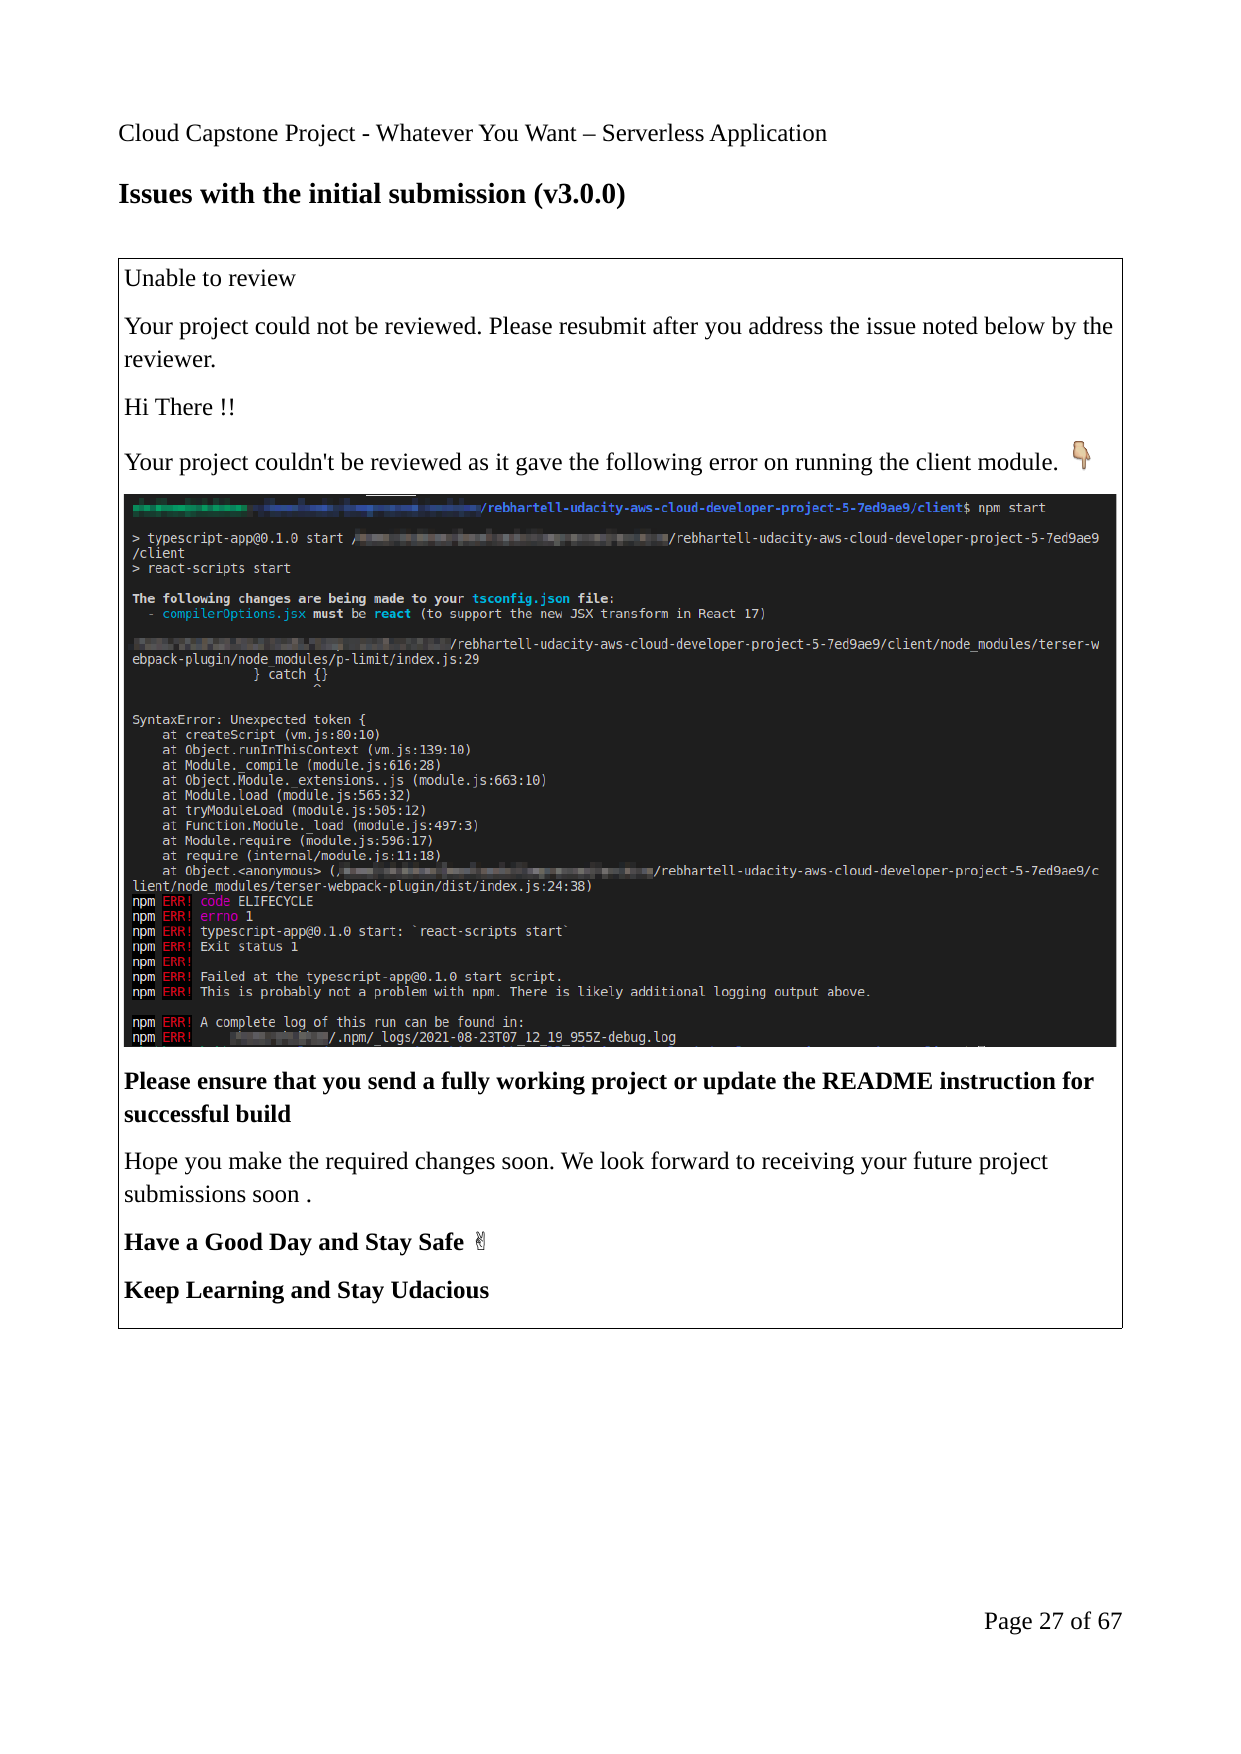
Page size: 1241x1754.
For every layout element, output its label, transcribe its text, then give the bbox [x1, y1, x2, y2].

subtitle Issues with the initial submission (v3.0.0) [118, 176, 1122, 210]
picture [123, 494, 1117, 1047]
picture [1065, 439, 1097, 471]
table_header Unable to review Your project could not be reviewed. Please resubmit after you address the issue noted below by the reviewer. Hi There !! Your project couldn't be reviewed as it gave the following error on running the client module. Please ensure that you send a fully working project or update the README instruction for successful build Hope you make the required changes soon. We look forward to receiving your future project submissions soon . Have a Good Day and Stay Safe ✌ Keep Learning and Stay Udacious [119, 259, 1122, 1328]
